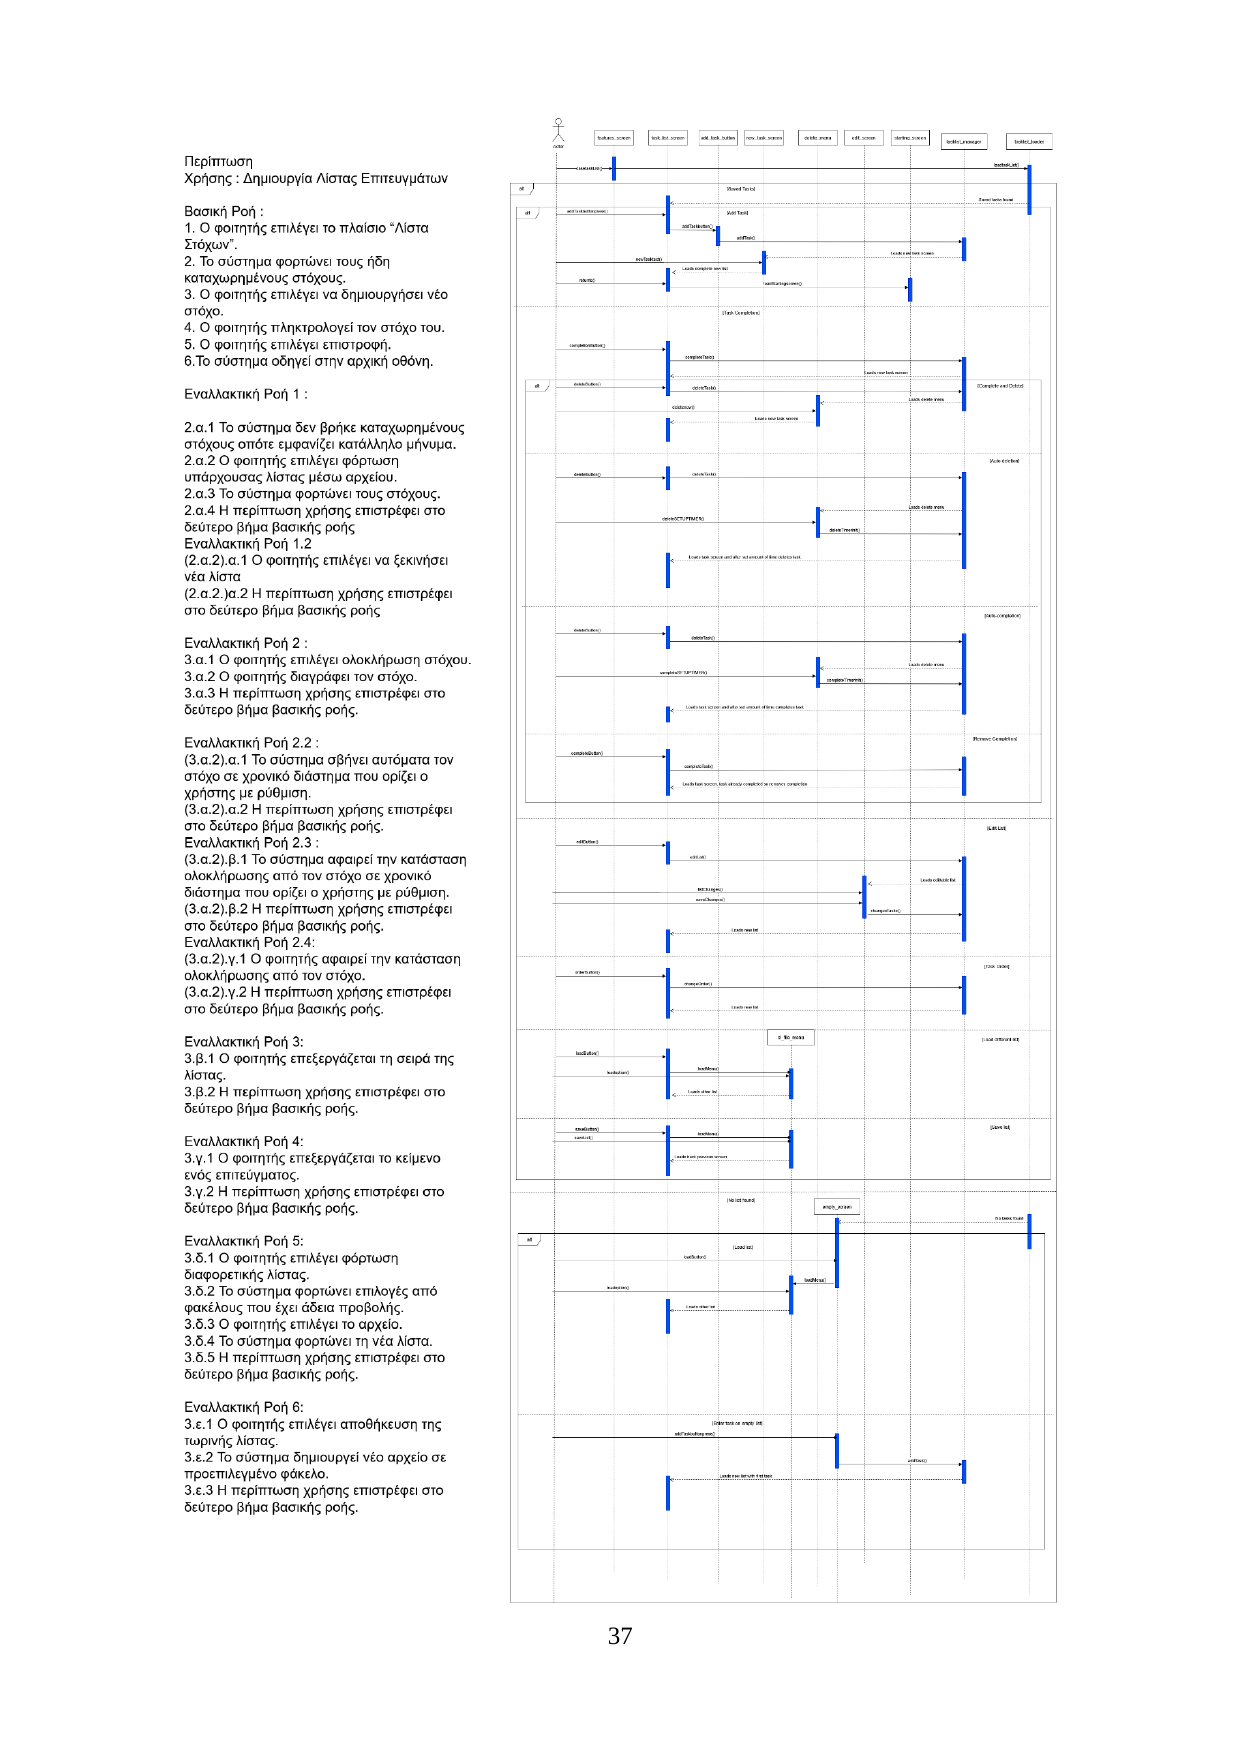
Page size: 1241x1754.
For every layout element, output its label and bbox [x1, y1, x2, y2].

picture [183, 118, 1057, 1603]
